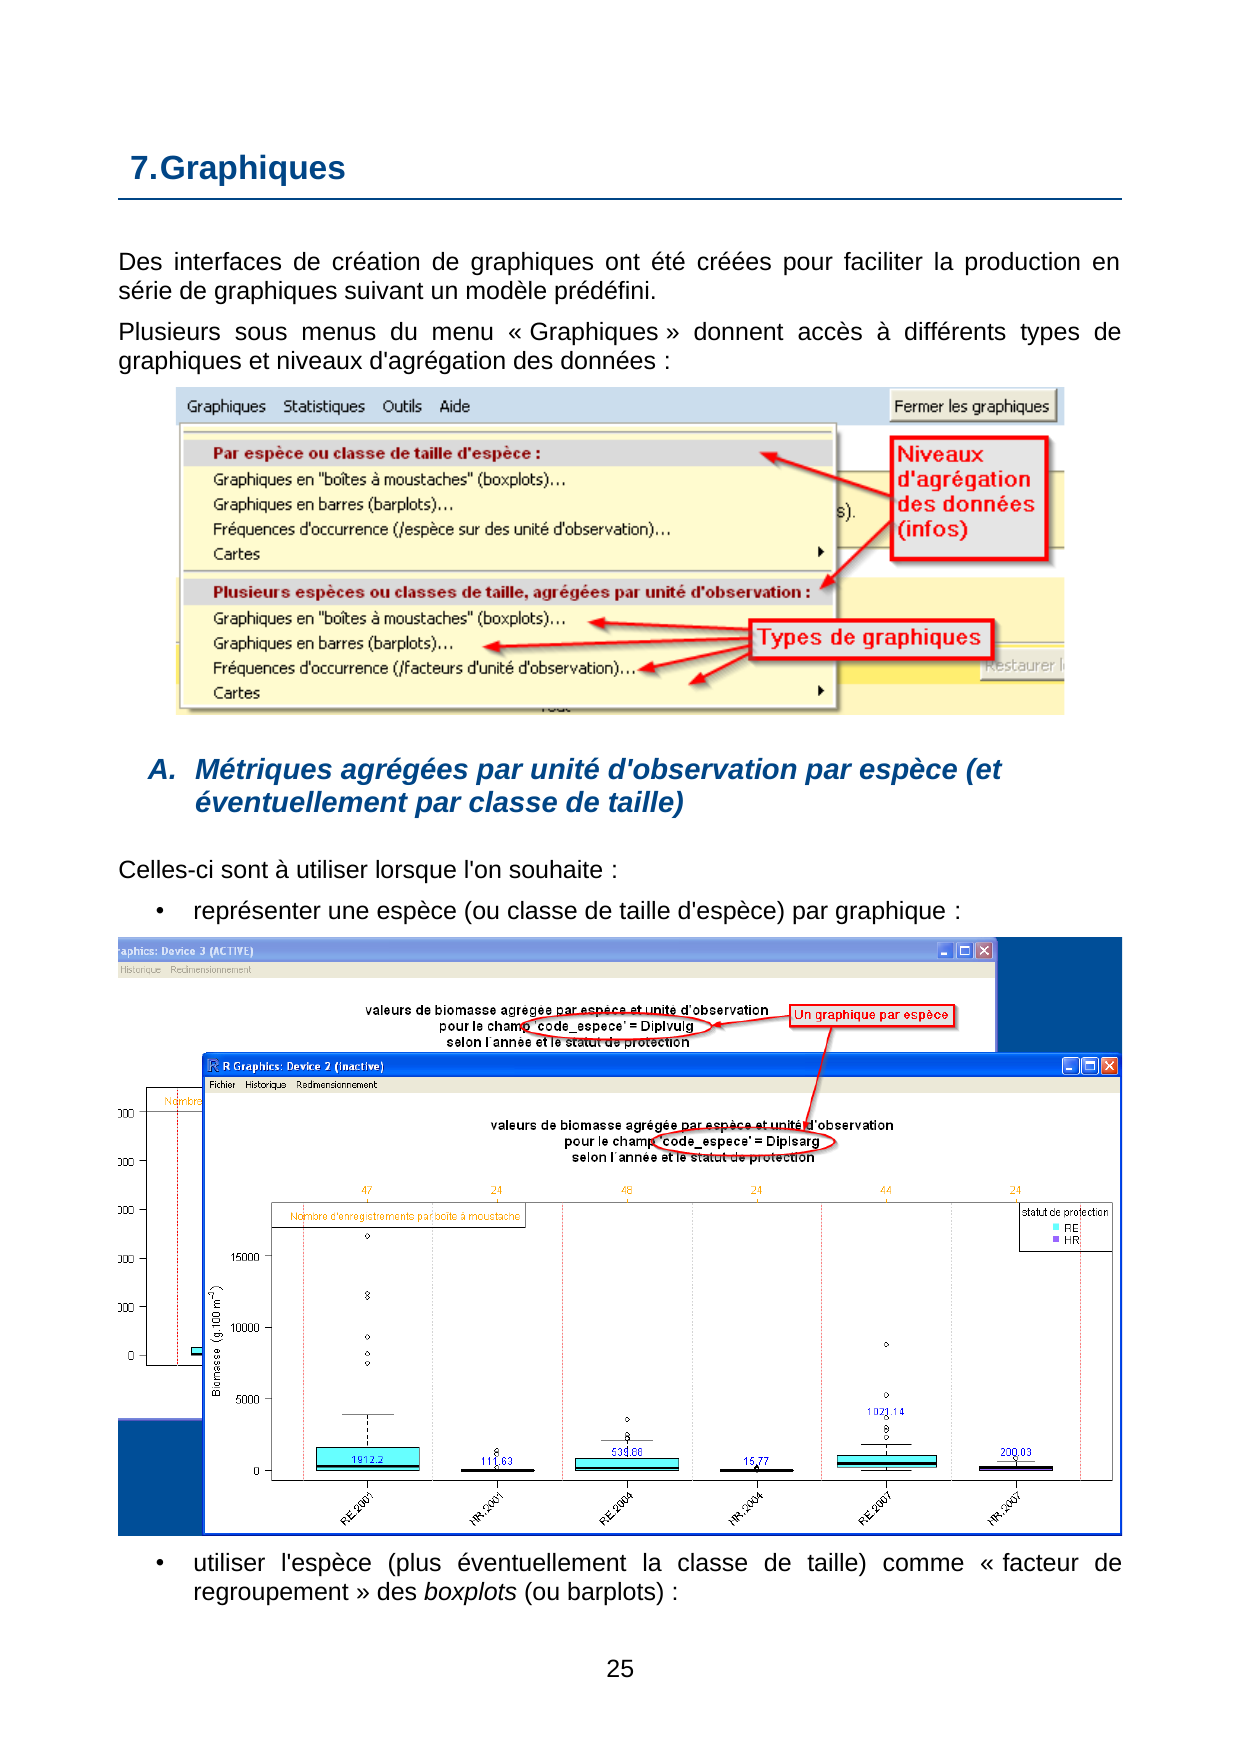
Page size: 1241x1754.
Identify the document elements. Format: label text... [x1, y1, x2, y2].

text Celles-ci sont à utiliser lorsque l'on souhaite : [118, 855, 1122, 884]
picture [118, 937, 1123, 1536]
text Des interfaces de création de graphiques ont été créées pour faciliter la production en série de graphiques suivant un modèle prédéfini. [118, 247, 1122, 305]
picture [175, 387, 1065, 715]
subtitle Métriques agrégées par unité d'observation par espèce (et éventuellement par classe de taille) [148, 752, 1122, 819]
text Plusieurs sous menus du menu « Graphiques » donnent accès à différents types de graphiques et niveaux d'agrégation des données : [118, 317, 1122, 375]
list représenter une espèce (ou classe de taille d'espèce) par graphique : [156, 896, 1122, 925]
subtitle Graphiques [118, 136, 1122, 198]
list utiliser l'espèce (plus éventuellement la classe de taille) comme « facteur de regroupement » des boxplots (ou barplots) : [156, 1548, 1122, 1606]
